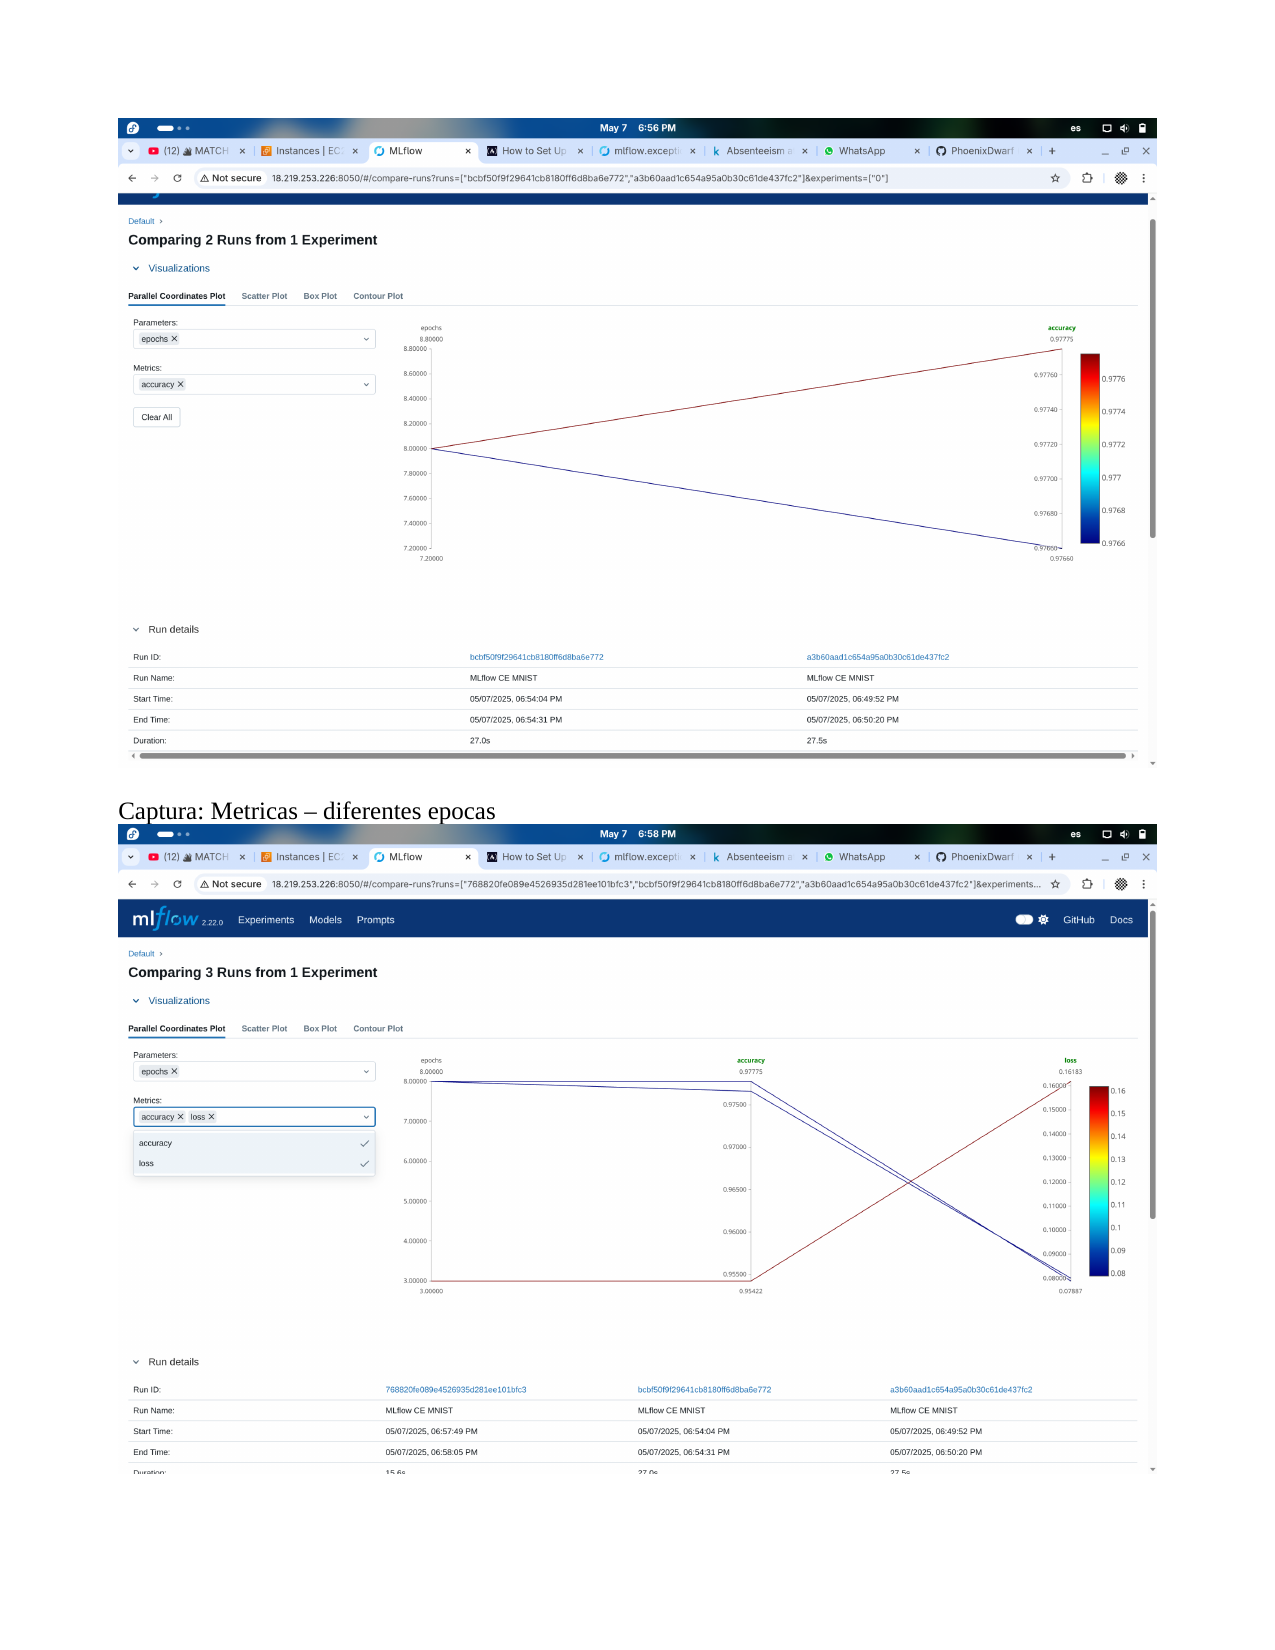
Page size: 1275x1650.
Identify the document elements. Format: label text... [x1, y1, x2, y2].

picture [118, 118, 1157, 768]
picture [118, 824, 1157, 1474]
text Captura: Metricas – diferentes epocas [118, 796, 1157, 824]
